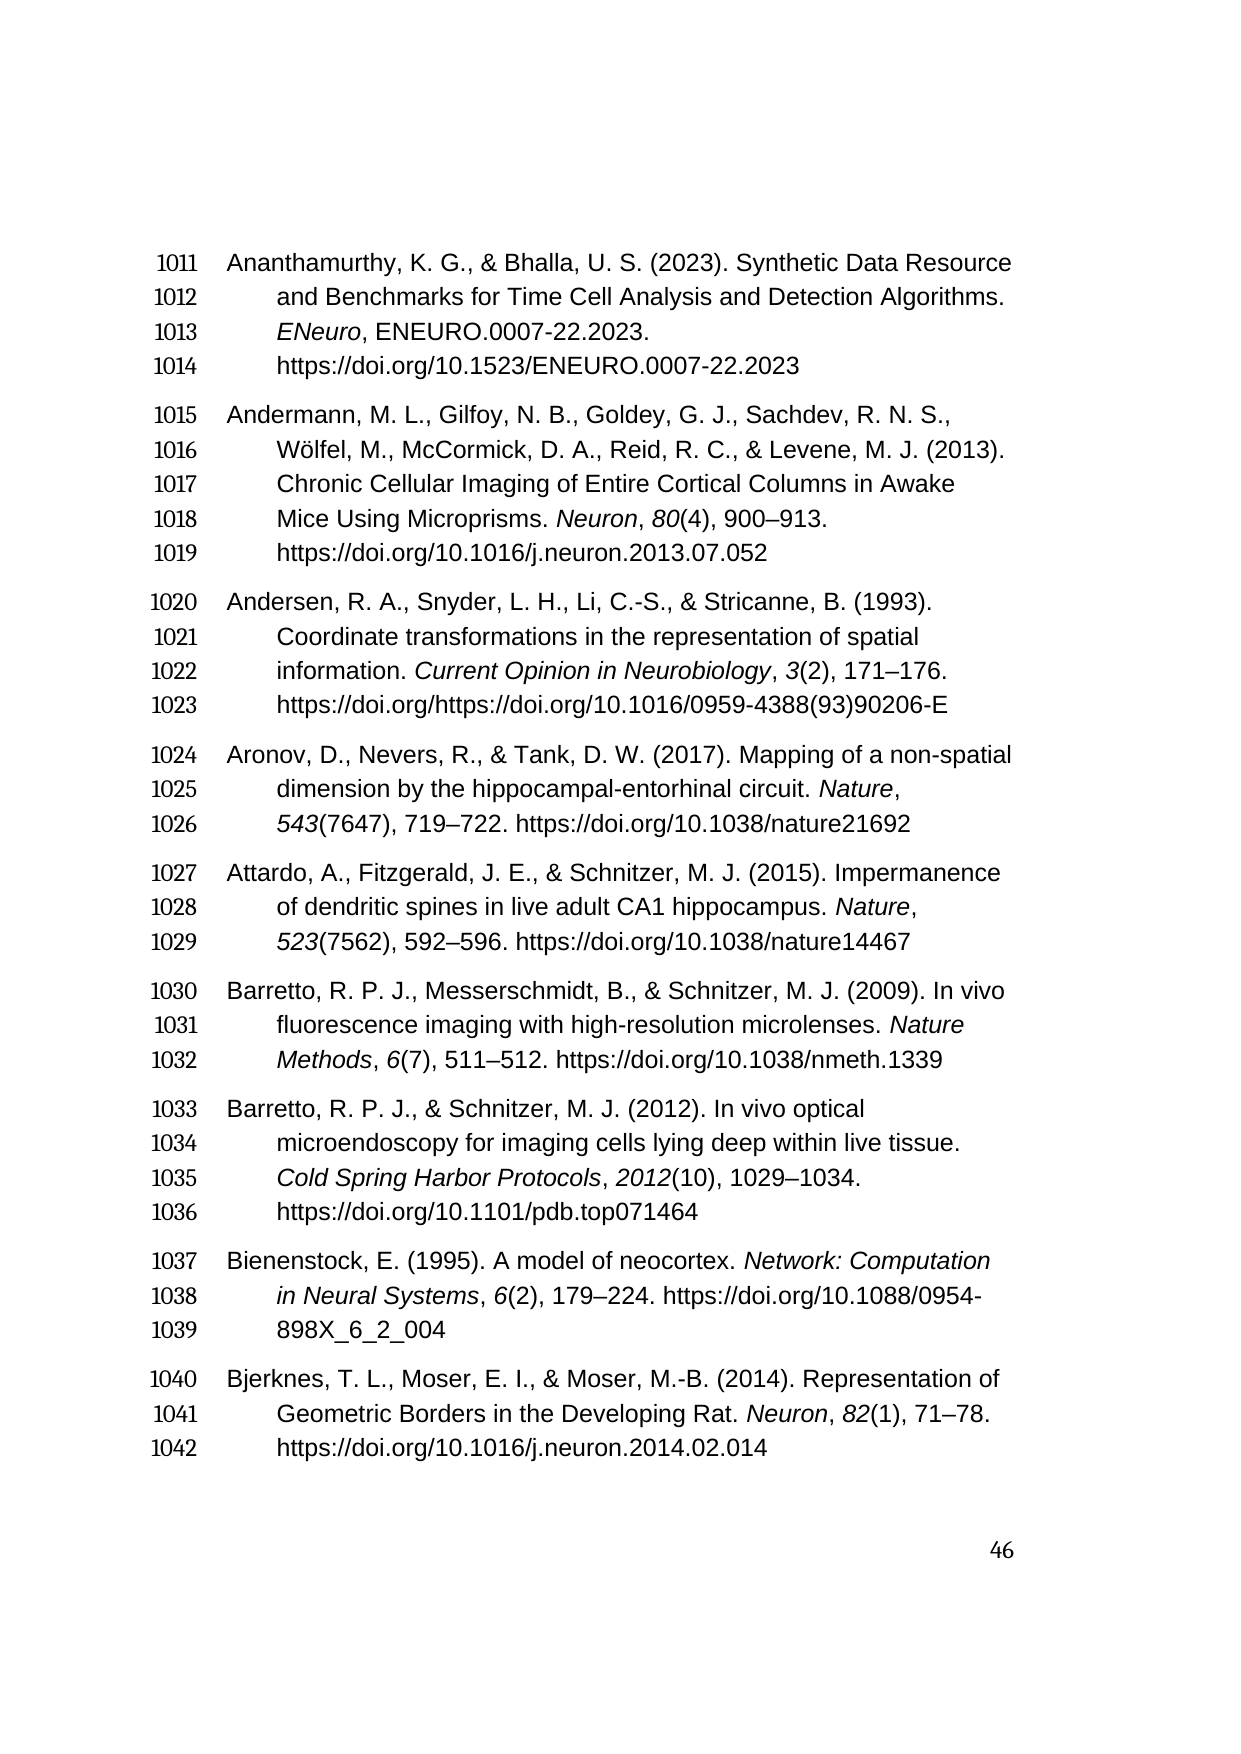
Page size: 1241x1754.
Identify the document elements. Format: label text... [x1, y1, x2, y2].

text Bienenstock, E. (1995). A model of neocortex. Network: Computation in Neural Systems, 6(2), 179–224. https://doi.org/10.1088/0954-898X_6_2_004 [226, 1246, 1014, 1344]
text Bjerknes, T. L., Moser, E. I., & Moser, M.-B. (2014). Representation of Geometric Borders in the Developing Rat. Neuron, 82(1), 71–78. https://doi.org/10.1016/j.neuron.2014.02.014 [226, 1364, 1014, 1462]
text Barretto, R. P. J., & Schnitzer, M. J. (2012). In vivo optical microendoscopy for imaging cells lying deep within live tissue. Cold Spring Harbor Protocols, 2012(10), 1029–1034. https://doi.org/10.1101/pdb.top071464 [226, 1094, 1014, 1226]
text Andersen, R. A., Snyder, L. H., Li, C.-S., & Stricanne, B. (1993). Coordinate transformations in the representation of spatial information. Current Opinion in Neurobiology, 3(2), 171–176. https://doi.org/https://doi.org/10.1016/0959-4388(93)90206-E [226, 587, 1014, 719]
text Attardo, A., Fitzgerald, J. E., & Schnitzer, M. J. (2015). Impermanence of dendritic spines in live adult CA1 hippocampus. Nature, 523(7562), 592–596. https://doi.org/10.1038/nature14467 [226, 858, 1014, 955]
text Andermann, M. L., Gilfoy, N. B., Goldey, G. J., Sachdev, R. N. S., Wölfel, M., McCormick, D. A., Reid, R. C., & Levene, M. J. (2013). Chronic Cellular Imaging of Entire Cortical Columns in Awake Mice Using Microprisms. Neuron, 80(4), 900–913. https://doi.org/10.1016/j.neuron.2013.07.052 [226, 400, 1014, 567]
text Ananthamurthy, K. G., & Bhalla, U. S. (2023). Synthetic Data Resource and Benchmarks for Time Cell Analysis and Detection Algorithms. ENeuro, ENEURO.0007-22.2023. https://doi.org/10.1523/ENEURO.0007-22.2023 [226, 248, 1014, 380]
text Aronov, D., Nevers, R., & Tank, D. W. (2017). Mapping of a non-spatial dimension by the hippocampal-entorhinal circuit. Nature, 543(7647), 719–722. https://doi.org/10.1038/nature21692 [226, 739, 1014, 837]
text Barretto, R. P. J., Messerschmidt, B., & Schnitzer, M. J. (2009). In vivo fluorescence imaging with high-resolution microlenses. Nature Methods, 6(7), 511–512. https://doi.org/10.1038/nmeth.1339 [226, 976, 1014, 1073]
